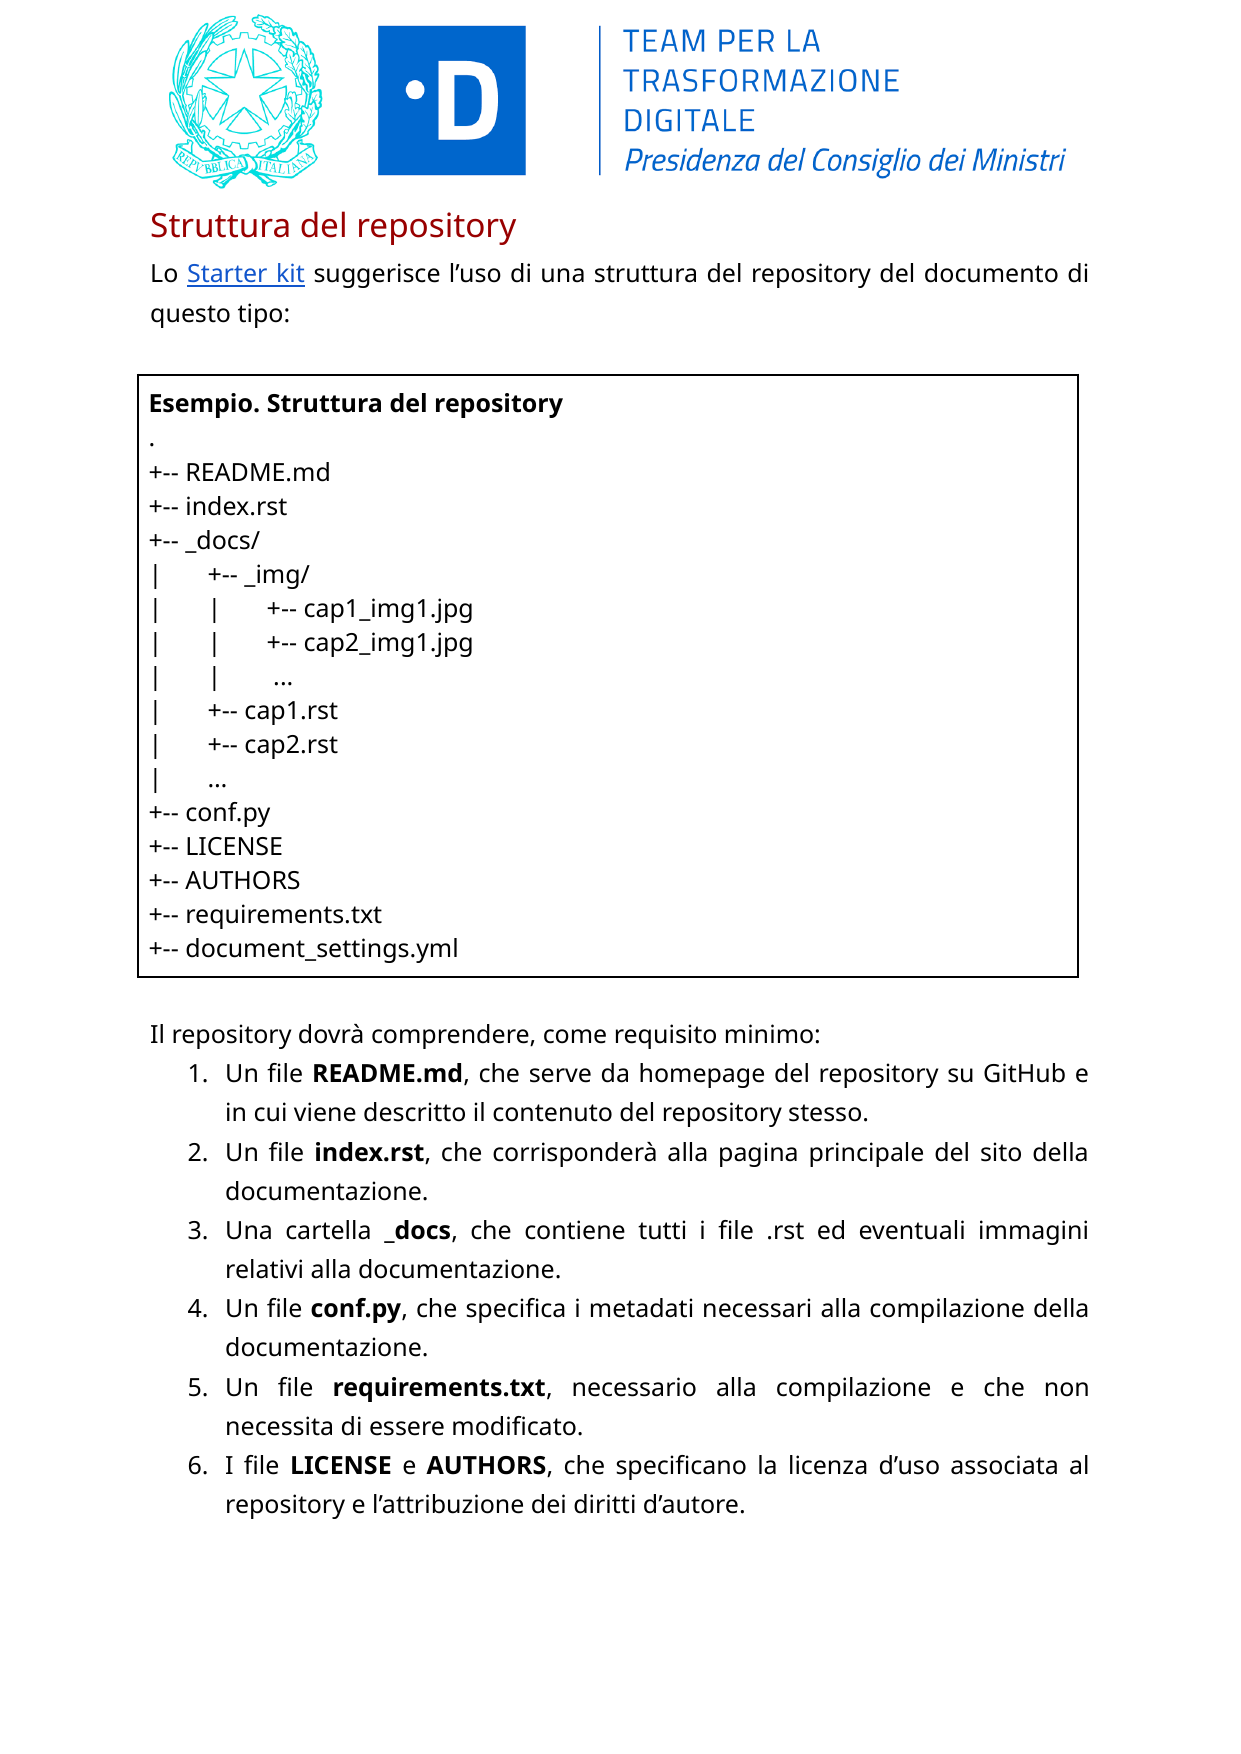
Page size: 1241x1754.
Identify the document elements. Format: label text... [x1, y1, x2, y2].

list Un file index.rst, che corrisponderà alla pagina principale del sito della documentazione. [187, 1134, 1090, 1207]
list I file LICENSE e AUTHORS, che specificano la licenza d’uso associata al repository e l’attribuzione dei diritti d’autore. [187, 1448, 1090, 1521]
table_header Esempio. Struttura del repository . +-- README.md +-- index.rst +-- _docs/ | +-- _img/ | | +-- cap1_img1.jpg | | +-- cap2_img1.jpg | | ... | +-- cap1.rst | +-- cap2.rst | … +-- conf.py +-- LICENSE +-- AUTHORS +-- requirements.txt +-- document_settings.yml [139, 376, 1077, 976]
subtitle Struttura del repository [150, 203, 1090, 248]
list Un file requirements.txt, necessario alla compilazione e che non necessita di essere modificato. [187, 1369, 1090, 1442]
list Una cartella _docs, che contiene tutti i file .rst ed eventuali immagini relativi alla documentazione. [187, 1213, 1090, 1286]
picture [150, 0, 1091, 203]
text Lo Starter kit suggerisce l’uso di una struttura del repository del documento di questo tipo: [150, 256, 1090, 329]
list Un file README.md, che serve da homepage del repository su GitHub e in cui viene descritto il contenuto del repository stesso. [187, 1056, 1090, 1129]
list Un file conf.py, che specifica i metadati necessari alla compilazione della documentazione. [187, 1291, 1090, 1364]
text Il repository dovrà comprendere, come requisito minimo: [150, 1017, 1090, 1051]
